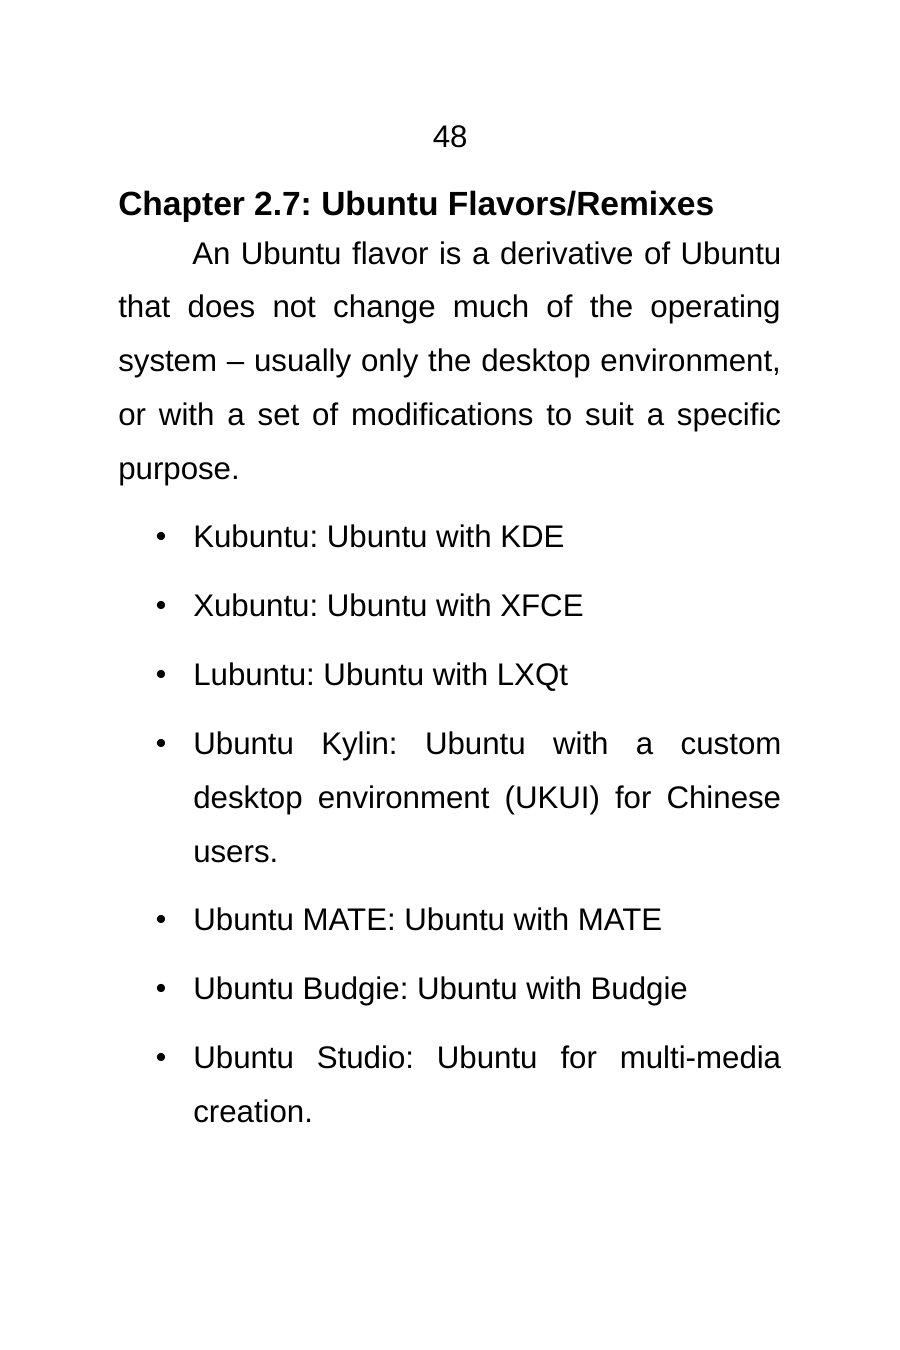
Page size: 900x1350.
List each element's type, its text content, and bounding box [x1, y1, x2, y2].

list Ubuntu MATE: Ubuntu with MATE [156, 901, 782, 937]
list Xubuntu: Ubuntu with XFCE [156, 587, 782, 623]
list Ubuntu Kylin: Ubuntu with a custom desktop environment (UKUI) for Chinese users. [156, 725, 782, 869]
list Ubuntu Studio: Ubuntu for multi-media creation. [156, 1039, 782, 1129]
subtitle Chapter 2.7: Ubuntu Flavors/Remixes [118, 183, 782, 222]
list Lubuntu: Ubuntu with LXQt [156, 656, 782, 692]
text An Ubuntu flavor is a derivative of Ubuntu that does not change much of the operating system – usually only the desktop environment, or with a set of modifications to suit a specific purpose. [118, 235, 782, 486]
list Ubuntu Budgie: Ubuntu with Budgie [156, 970, 782, 1006]
list Kubuntu: Ubuntu with KDE [156, 518, 782, 555]
